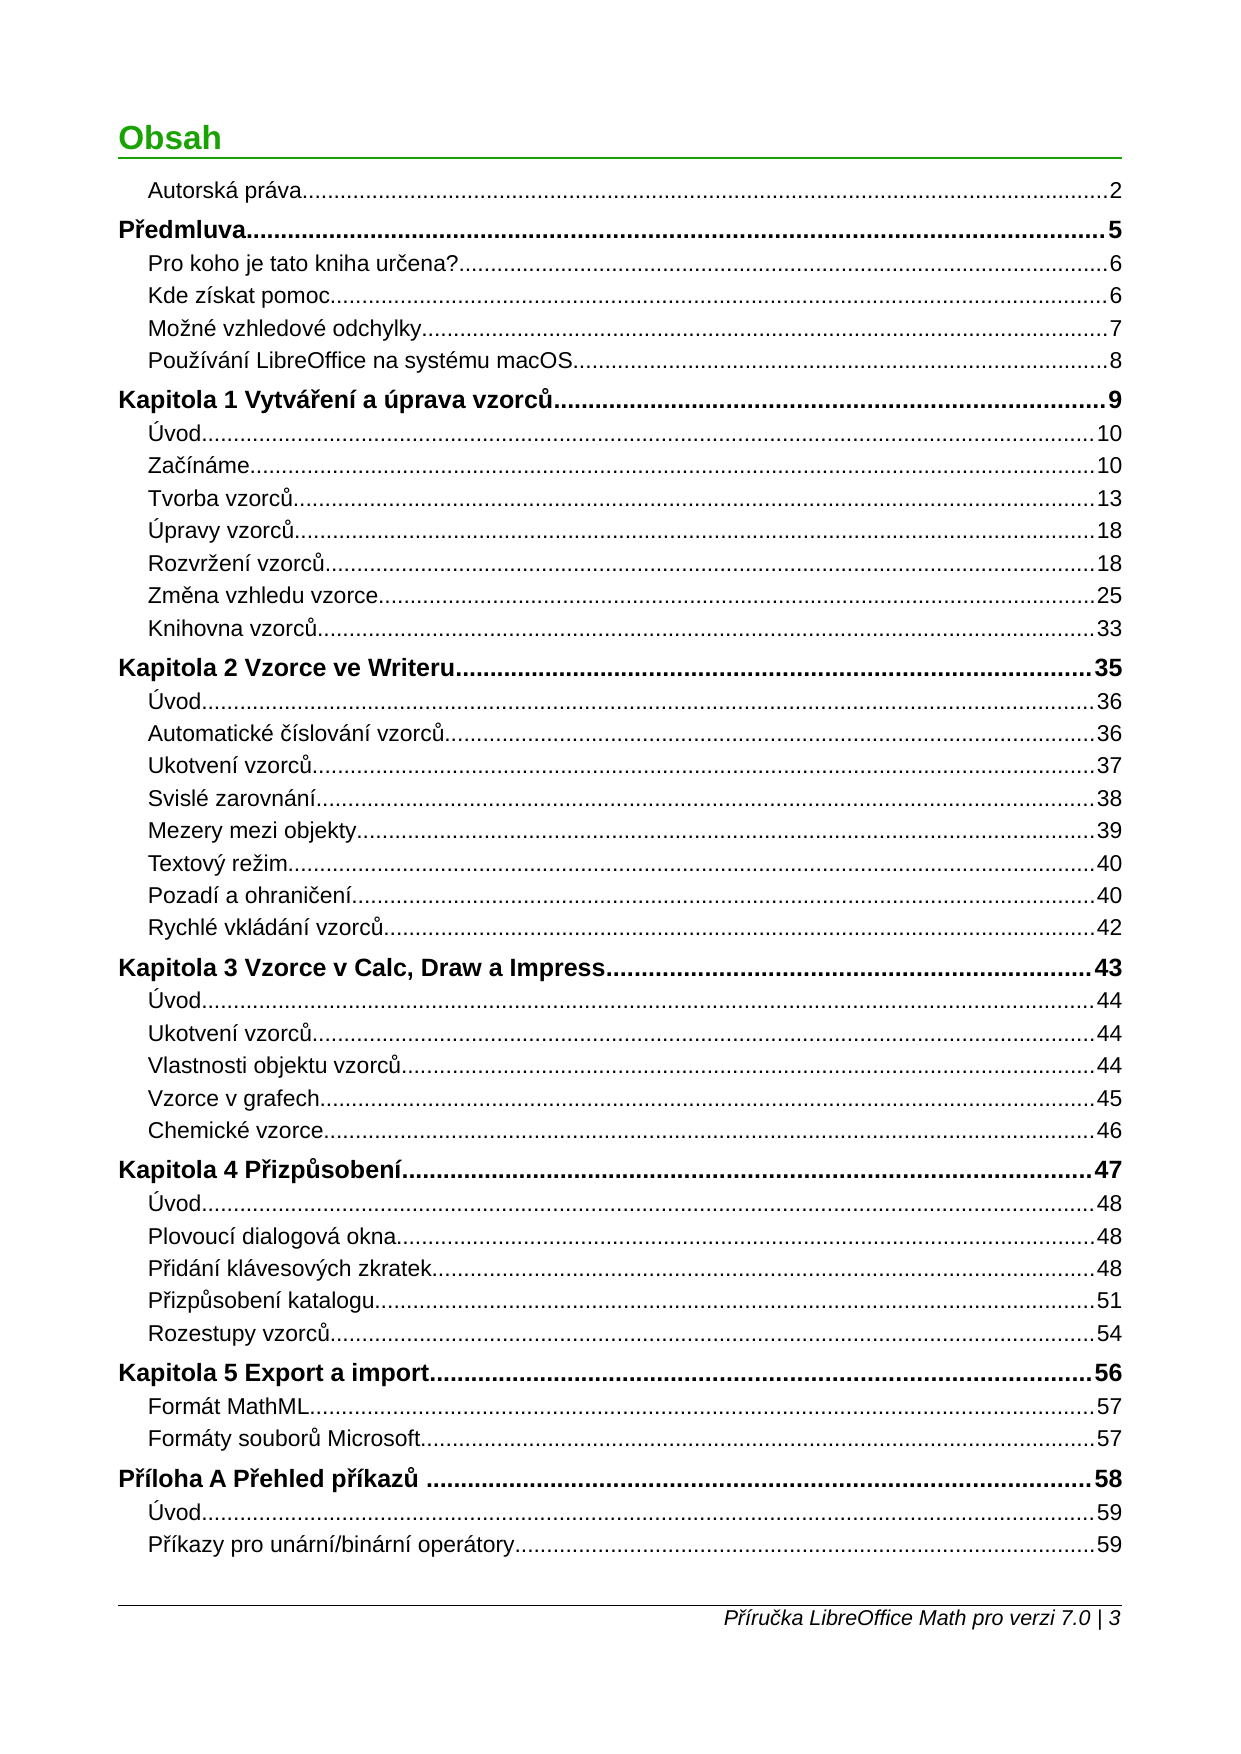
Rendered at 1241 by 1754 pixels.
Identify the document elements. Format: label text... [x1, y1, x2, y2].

text Úpravy vzorců 18 [148, 517, 1122, 544]
text Kapitola 4 Přizpůsobení 47 [118, 1155, 1122, 1184]
text Úvod 36 [148, 688, 1122, 714]
text Formát MathML 57 [148, 1393, 1122, 1419]
text Plovoucí dialogová okna 48 [148, 1223, 1122, 1249]
text Předmluva 5 [118, 215, 1122, 244]
text Rozvržení vzorců 18 [148, 550, 1122, 576]
text Rychlé vkládání vzorců 42 [148, 914, 1122, 941]
text Kapitola 1 Vytváření a úprava vzorců 9 [118, 385, 1122, 414]
text Pro koho je tato kniha určena? 6 [148, 250, 1122, 276]
text Mezery mezi objekty 39 [148, 817, 1122, 843]
text Svislé zarovnání 38 [148, 785, 1122, 811]
text Příkazy pro unární/binární operátory 59 [148, 1531, 1122, 1557]
text Tvorba vzorců 13 [148, 485, 1122, 511]
text Úvod 44 [148, 987, 1122, 1014]
text Knihovna vzorců 33 [148, 614, 1122, 641]
text Začínáme 10 [148, 452, 1122, 479]
text Kapitola 5 Export a import 56 [118, 1358, 1122, 1387]
text Používání LibreOffice na systému macOS 8 [148, 347, 1122, 373]
text Vzorce v grafech 45 [148, 1085, 1122, 1111]
text Kapitola 3 Vzorce v Calc, Draw a Impress 43 [118, 953, 1122, 981]
text Ukotvení vzorců 44 [148, 1020, 1122, 1046]
text Kde získat pomoc 6 [148, 282, 1122, 308]
text Změna vzhledu vzorce 25 [148, 582, 1122, 608]
text Úvod 10 [148, 420, 1122, 446]
text Automatické číslování vzorců 36 [148, 720, 1122, 746]
text Vlastnosti objektu vzorců 44 [148, 1052, 1122, 1079]
text Úvod 48 [148, 1190, 1122, 1217]
text Textový režim 40 [148, 849, 1122, 876]
text Úvod 59 [148, 1498, 1122, 1525]
subtitle Obsah [118, 118, 1122, 157]
text Možné vzhledové odchylky 7 [148, 314, 1122, 341]
text Rozestupy vzorců 54 [148, 1320, 1122, 1346]
text Autorská práva 2 [148, 177, 1122, 203]
text Příloha A Přehled příkazů 58 [118, 1464, 1122, 1492]
text Přidání klávesových zkratek 48 [148, 1255, 1122, 1281]
text Kapitola 2 Vzorce ve Writeru 35 [118, 653, 1122, 682]
text Pozadí a ohraničení 40 [148, 882, 1122, 908]
text Ukotvení vzorců 37 [148, 752, 1122, 779]
text Formáty souborů Microsoft 57 [148, 1425, 1122, 1452]
text Chemické vzorce 46 [148, 1117, 1122, 1143]
text Přizpůsobení katalogu 51 [148, 1287, 1122, 1314]
